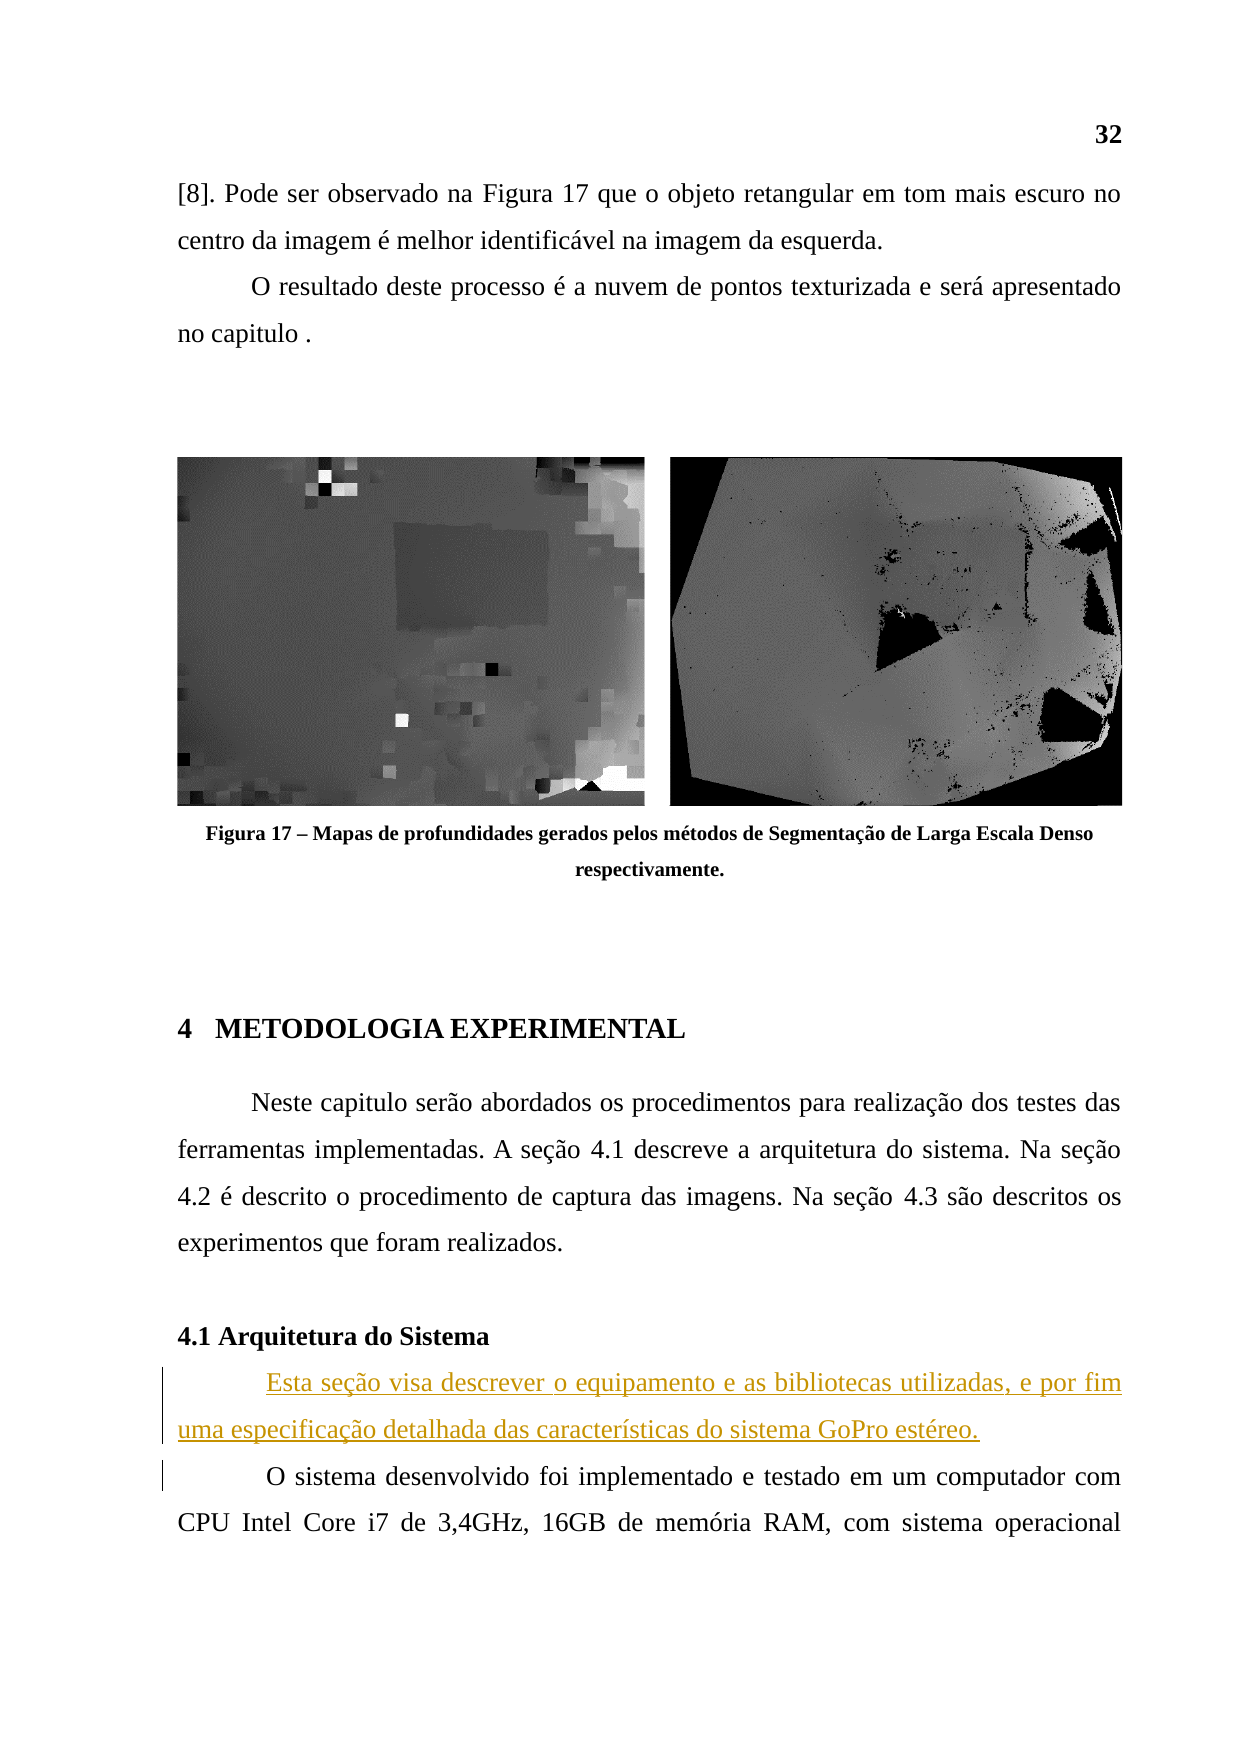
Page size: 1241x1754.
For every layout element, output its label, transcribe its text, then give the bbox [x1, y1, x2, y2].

text Figura 17 – Mapas de profundidades gerados pelos métodos de Segmentação de Larga Escala Denso respectivamente. [177, 821, 1122, 881]
text [8]. Pode ser observado na Figura 17 que o objeto retangular em tom mais escuro no centro da imagem é melhor identificável na imagem da esquerda. [177, 177, 1122, 255]
text O sistema desenvolvido foi implementado e testado em um computador com CPU Intel Core i7 de 3,4GHz, 16GB de memória RAM, com sistema operacional [177, 1460, 1122, 1538]
picture [177, 457, 1123, 806]
subtitle METODOLOGIA EXPERIMENTAL [177, 1011, 1122, 1045]
text O resultado deste processo é a nuvem de pontos texturizada e será apresentado no capitulo . [177, 271, 1122, 348]
text Neste capitulo serão abordados os procedimentos para realização dos testes das ferramentas implementadas. A seção 4.1 descreve a arquitetura do sistema. Na seção 4.2 é descrito o procedimento de captura das imagens. Na seção 4.3 são descritos os experimentos que foram realizados. [177, 1087, 1122, 1258]
text Esta seção visa descrever o equipamento e as bibliotecas utilizadas, e por fim uma especificação detalhada das características do sistema GoPro estéreo. [177, 1367, 1122, 1444]
subtitle Arquitetura do Sistema [177, 1320, 1122, 1351]
